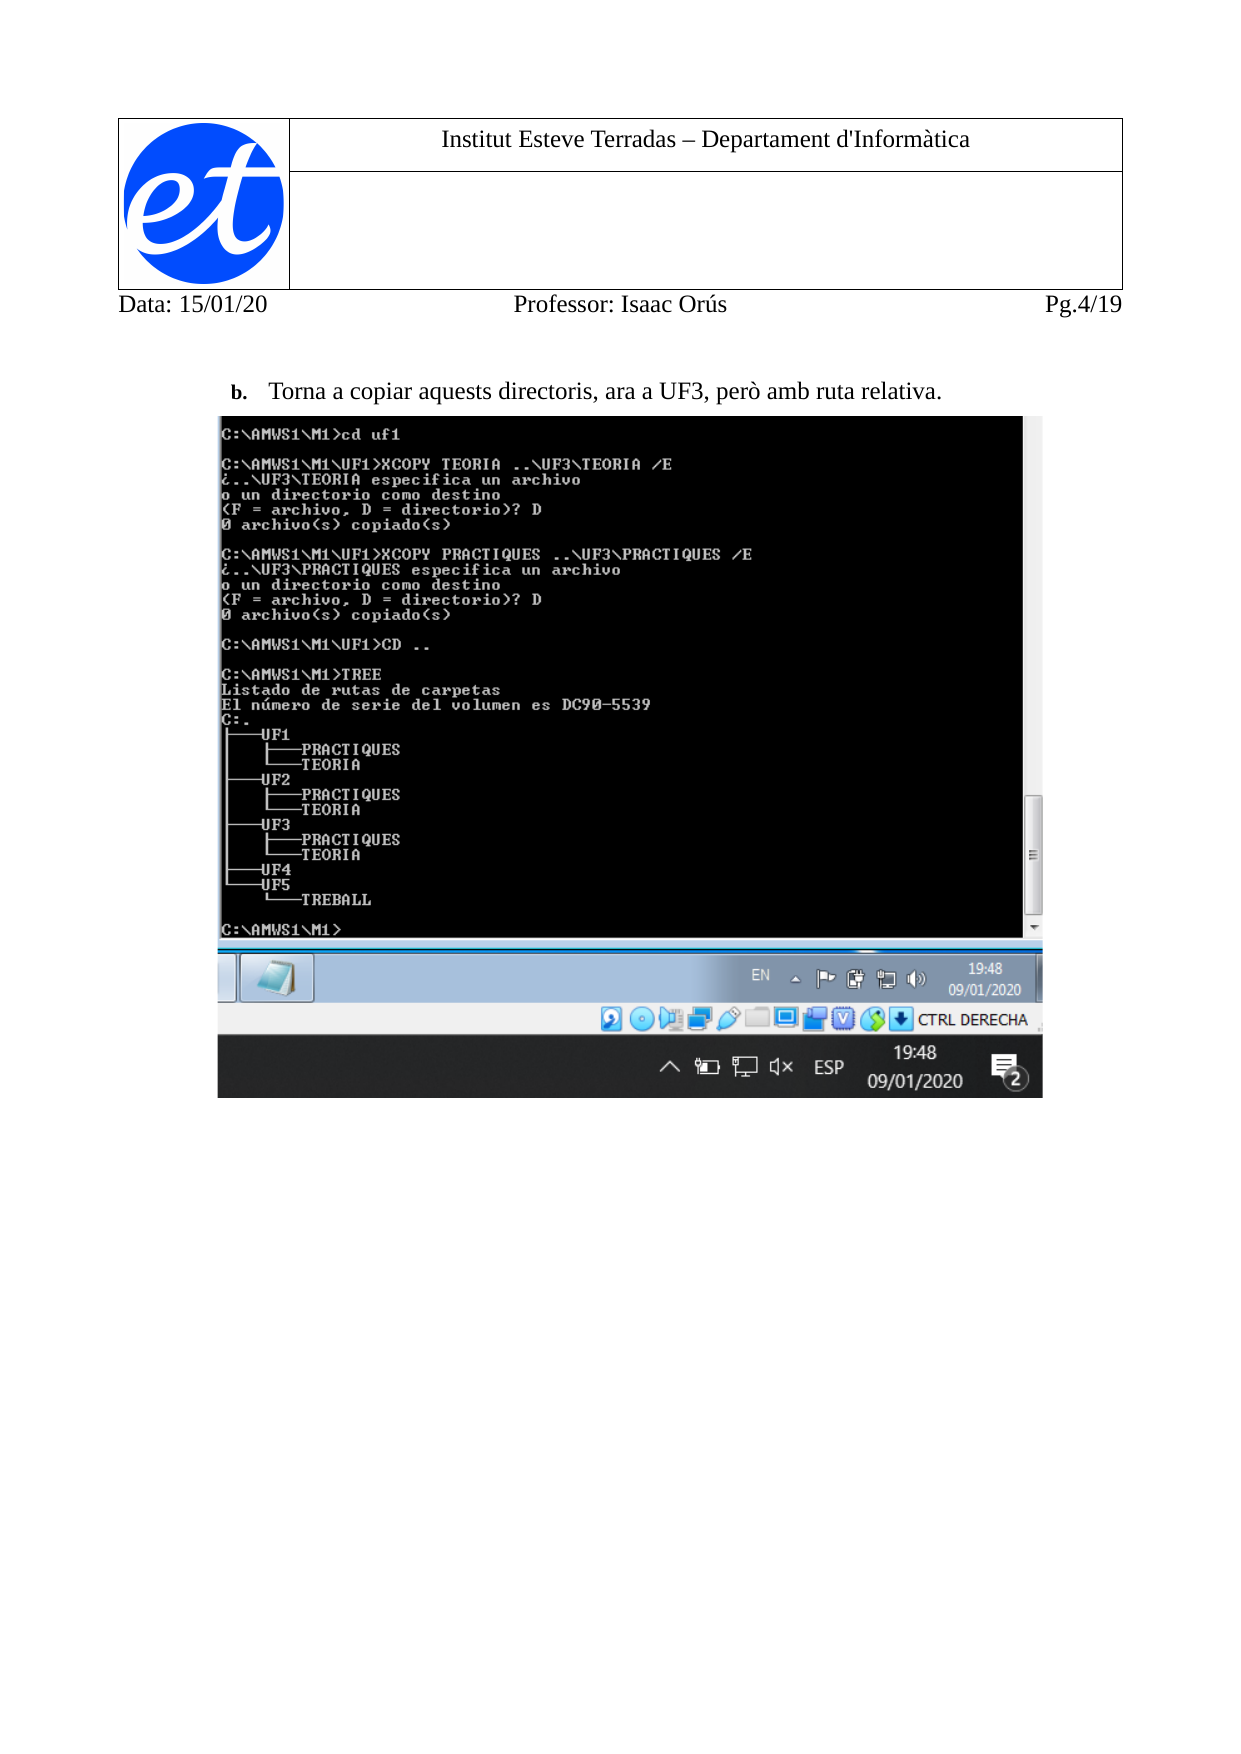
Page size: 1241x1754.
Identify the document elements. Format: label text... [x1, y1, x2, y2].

picture [217, 416, 1043, 1098]
picture [123, 123, 284, 284]
list Torna a copiar aquests directoris, ara a UF3, però amb ruta relativa. [231, 376, 1122, 405]
